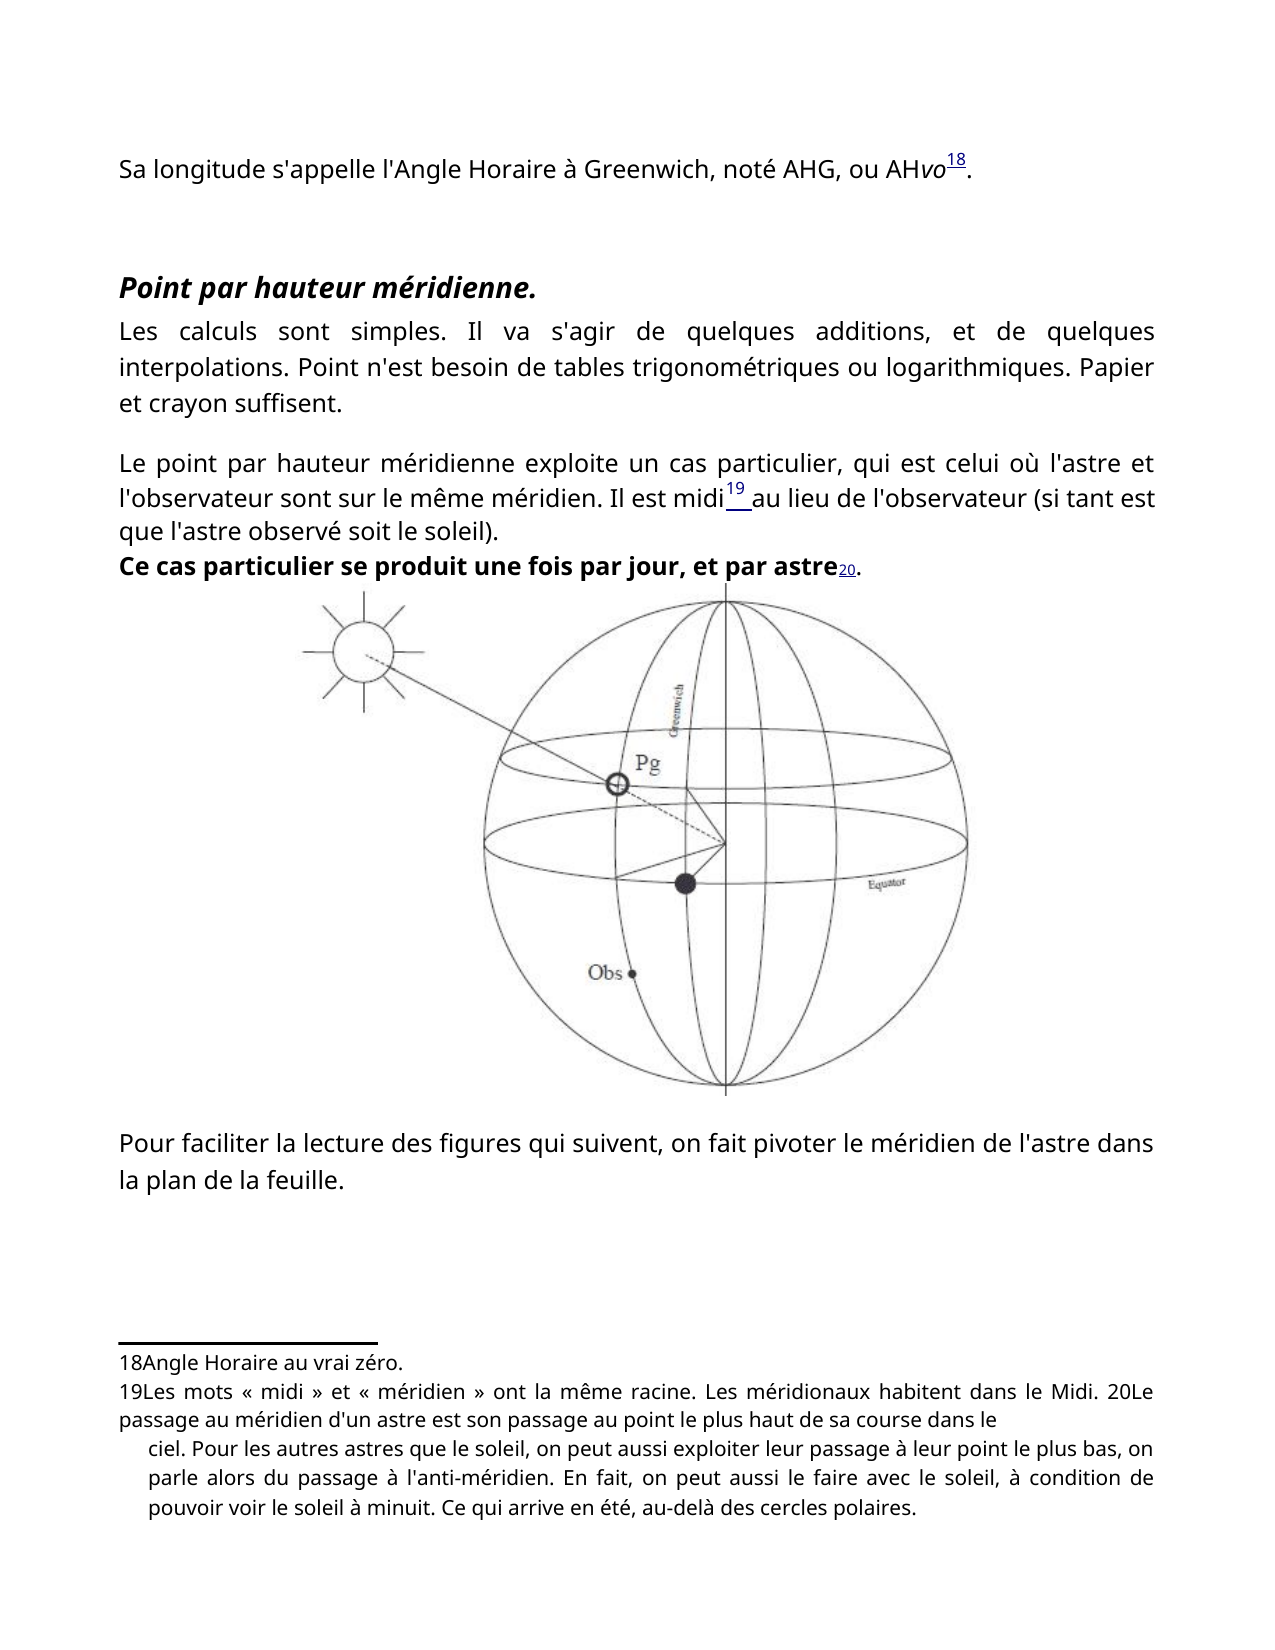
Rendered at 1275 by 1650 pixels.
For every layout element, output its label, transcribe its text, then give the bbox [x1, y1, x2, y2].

text Ce cas particulier se produit une fois par jour, et par astre20. [119, 548, 1156, 582]
text Point par hauteur méridienne. [119, 267, 1156, 307]
text Sa longitude s'appelle l'Angle Horaire à Greenwich, noté AHG, ou AHvo18. [119, 147, 1156, 187]
text 19Les mots « midi » et « méridien » ont la même racine. Les méridionaux habitent dans le Midi. 20Le passage au méridien d'un astre est son passage au point le plus haut de sa course dans le [119, 1377, 1156, 1433]
text ciel. Pour les autres astres que le soleil, on peut aussi exploiter leur passage à leur point le plus bas, on parle alors du passage à l'anti-méridien. En fait, on peut aussi le faire avec le soleil, à condition de pouvoir voir le soleil à minuit. Ce qui arrive en été, au-delà des cercles polaires. [148, 1434, 1156, 1522]
picture [295, 583, 980, 1096]
text Le point par hauteur méridienne exploite un cas particulier, qui est celui où l'astre et l'observateur sont sur le même méridien. Il est midi19 au lieu de l'observateur (si tant est que l'astre observé soit le soleil). [119, 447, 1156, 548]
text Les calculs sont simples. Il va s'agir de quelques additions, et de quelques interpolations. Point n'est besoin de tables trigonométriques ou logarithmiques. Papier et crayon suffisent. [119, 314, 1156, 419]
text 18Angle Horaire au vrai zéro. [119, 1348, 1156, 1377]
text Pour faciliter la lecture des figures qui suivent, on fait pivoter le méridien de l'astre dans la plan de la feuille. [119, 1125, 1156, 1197]
